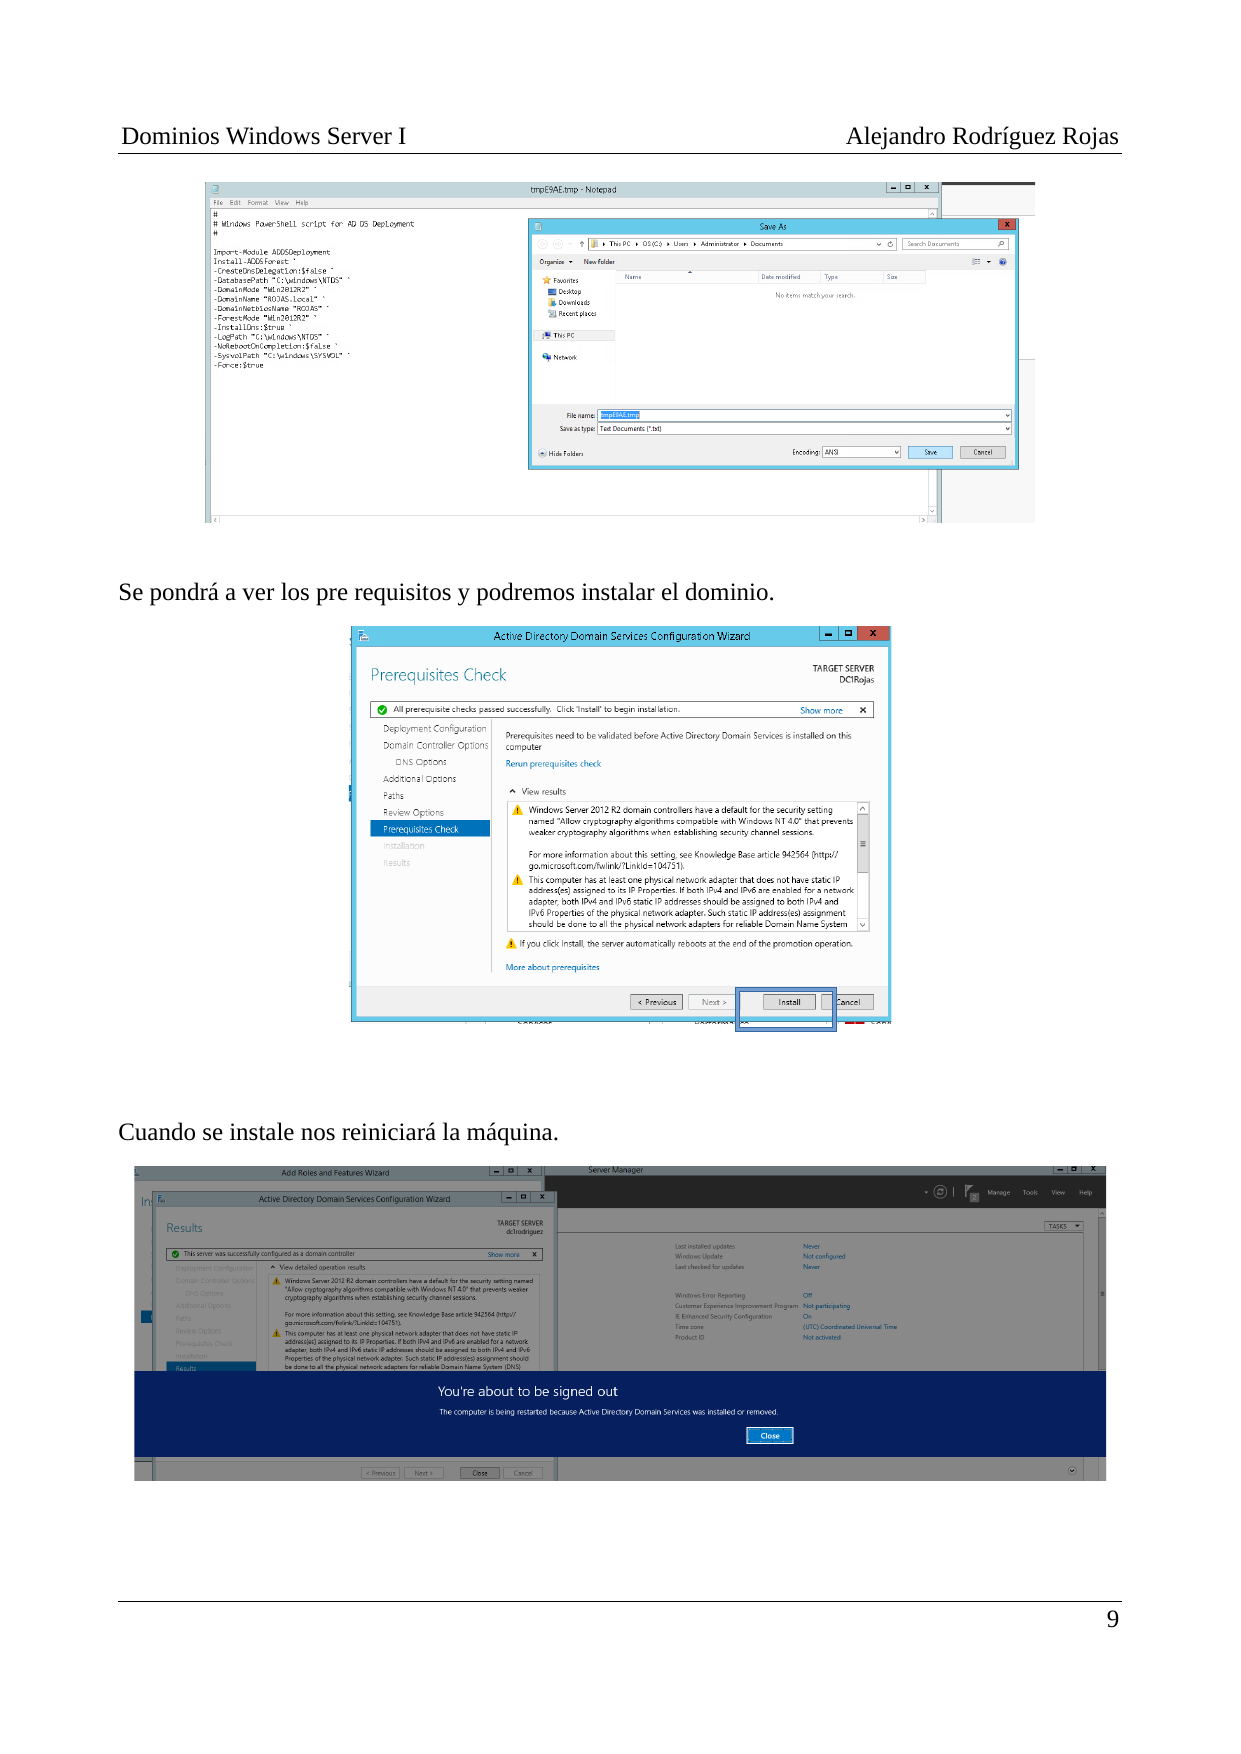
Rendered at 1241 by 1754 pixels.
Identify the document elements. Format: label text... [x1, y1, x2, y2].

text Cuando se instale nos reiniciará la máquina. [118, 1117, 1122, 1146]
picture [134, 1166, 1107, 1481]
text Se pondrá a ver los pre requisitos y podremos instalar el dominio. [118, 577, 1122, 606]
picture [205, 182, 1036, 523]
picture [348, 626, 428, 1024]
